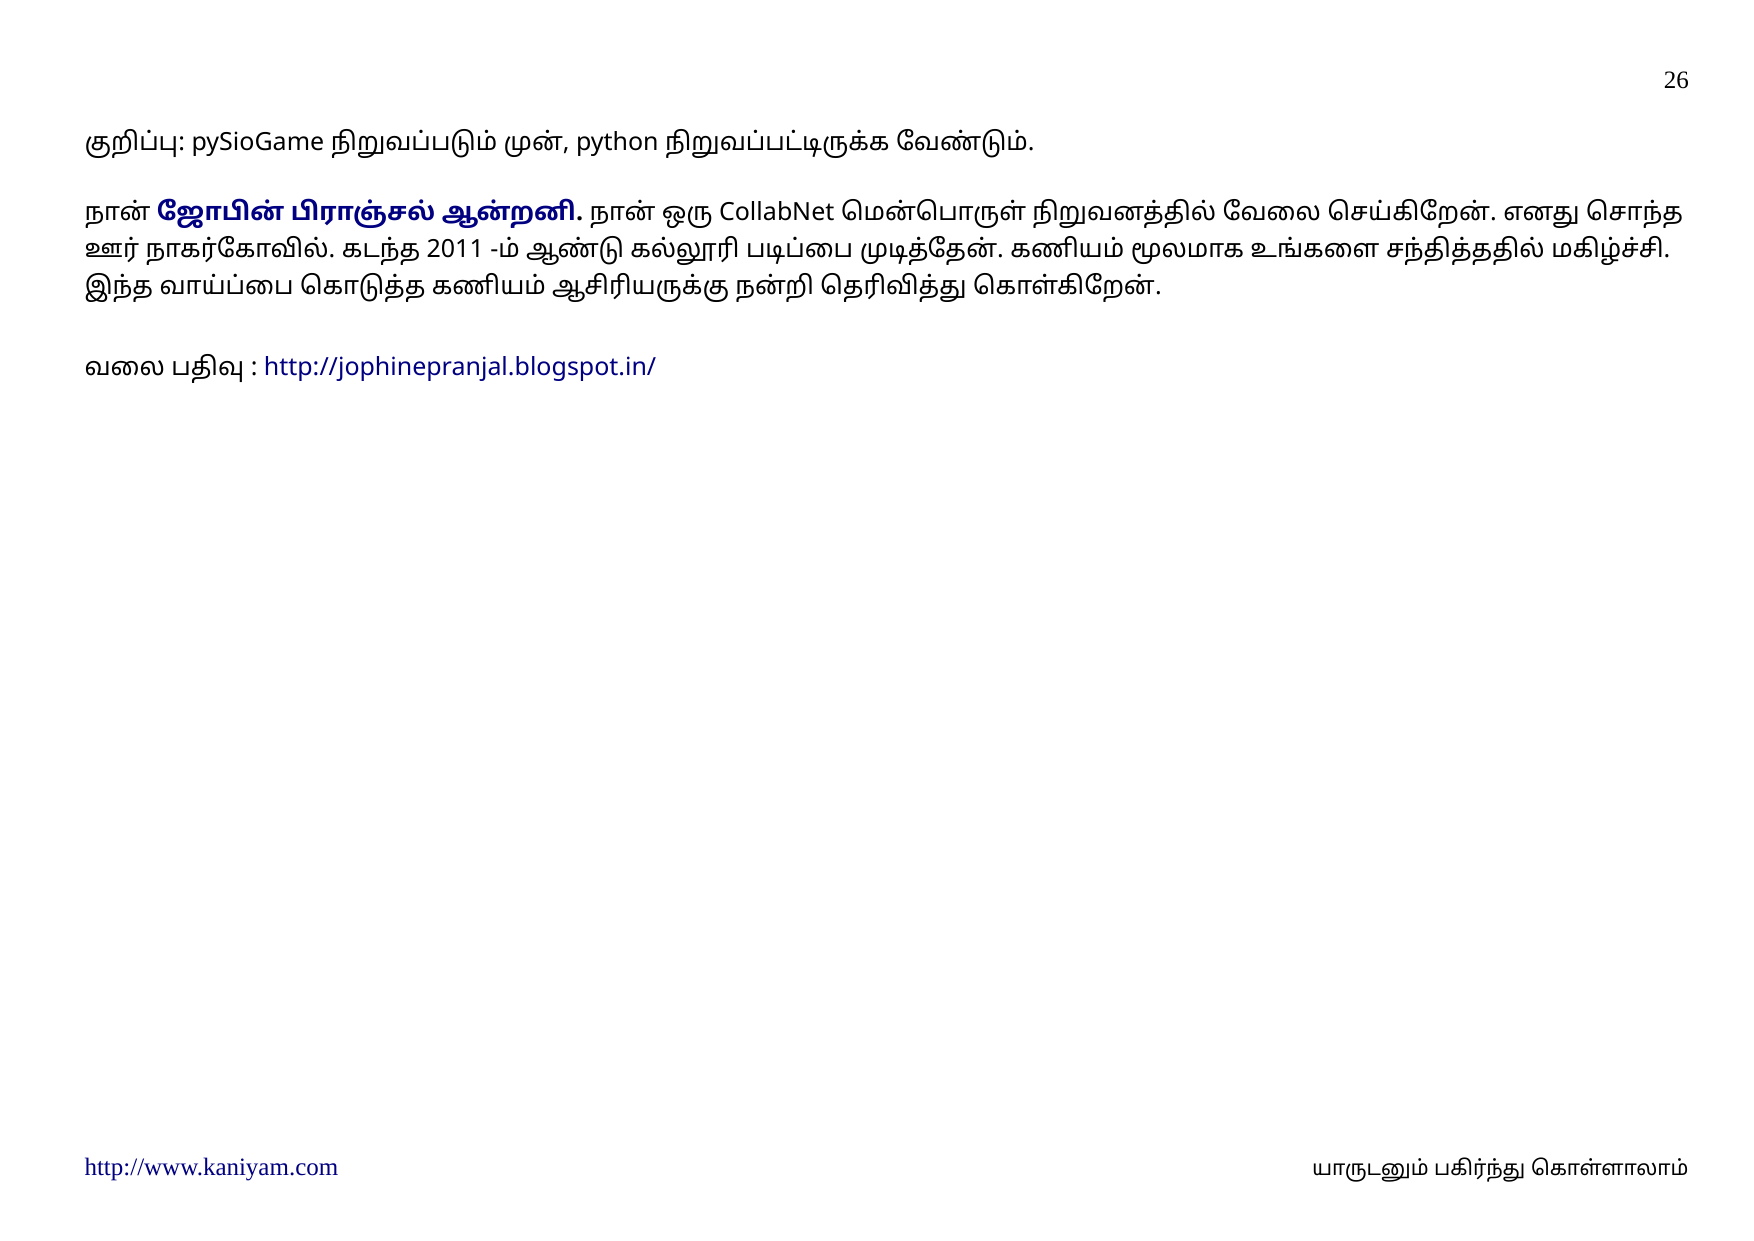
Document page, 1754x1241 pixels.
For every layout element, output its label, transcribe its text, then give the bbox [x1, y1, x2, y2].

text வலை பதிவு : http://jophinepranjal.blogspot.in/ [84, 349, 1688, 385]
text நான் ஜோபின் பிராஞ்சல் ஆன்றனி. நான் ஒரு CollabNet மென்பொருள் நிறுவனத்தில் வேலை செய்கிறேன். எனது சொந்த ஊர் நாகர்கோவில். கடந்த 2011 -ம் ஆண்டு கல்லூரி படிப்பை முடித்தேன். கணியம் மூலமாக உங்களை சந்தித்ததில் மகிழ்ச்சி. இந்த வாய்ப்பை கொடுத்த கணியம் ஆசிரியருக்கு நன்றி தெரிவித்து கொள்கிறேன். [84, 194, 1688, 305]
text குறிப்பு: pySioGame நிறுவப்படும் முன், python நிறுவப்பட்டிருக்க வேண்டும். [84, 124, 1688, 160]
